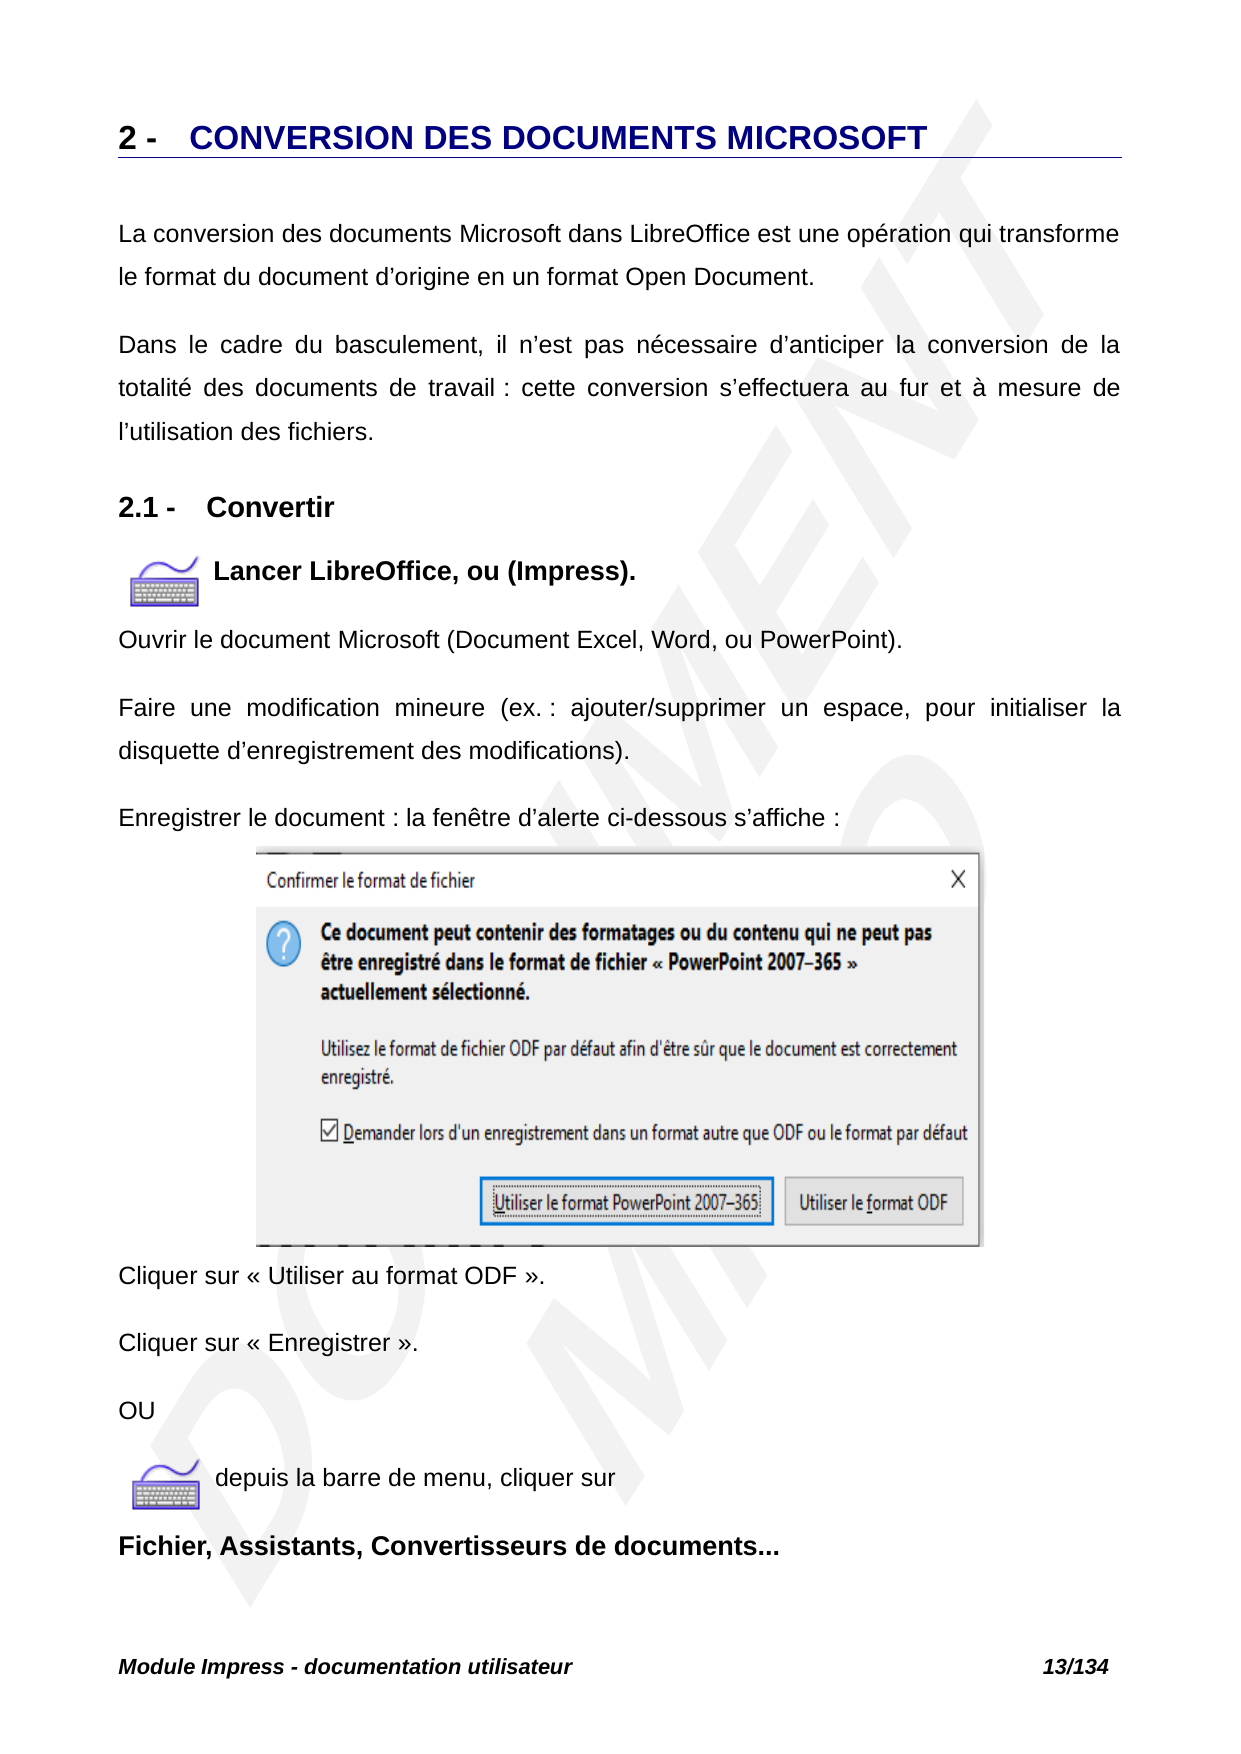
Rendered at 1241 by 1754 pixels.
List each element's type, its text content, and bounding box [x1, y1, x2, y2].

text Faire une modification mineure (ex. : ajouter/supprimer un espace, pour initialiser la disquette d’enregistrement des modifications). [118, 692, 1122, 765]
text Cliquer sur « Utiliser au format ODF ». [118, 870, 1122, 1290]
text OU [118, 1396, 1122, 1424]
text Cliquer sur « Enregistrer ». [118, 1328, 1122, 1357]
subtitle conversion des documents Microsoft [118, 118, 1122, 157]
text Lancer LibreOffice, ou (Impress). [202, 555, 1122, 586]
text Ouvrir le document Microsoft (Document Excel, Word, ou PowerPoint). [118, 625, 1122, 654]
picture [256, 846, 985, 1247]
text depuis la barre de menu, cliquer sur [203, 1463, 1122, 1492]
text Fichier, Assistants, Convertisseurs de documents... [118, 1530, 1122, 1561]
picture [128, 1448, 203, 1524]
subtitle Convertir [118, 489, 1122, 523]
picture [126, 545, 202, 621]
text Enregistrer le document : la fenêtre d’alerte ci-dessous s’affiche : [118, 803, 1122, 832]
text Dans le cadre du basculement, il n’est pas nécessaire d’anticiper la conversion de la totalité des documents de travail : cette conversion s’effectuera au fur et à mesure de l’utilisation des fichiers. [118, 329, 1122, 446]
text La conversion des documents Microsoft dans LibreOffice est une opération qui transforme le format du document d’origine en un format Open Document. [118, 219, 1122, 291]
